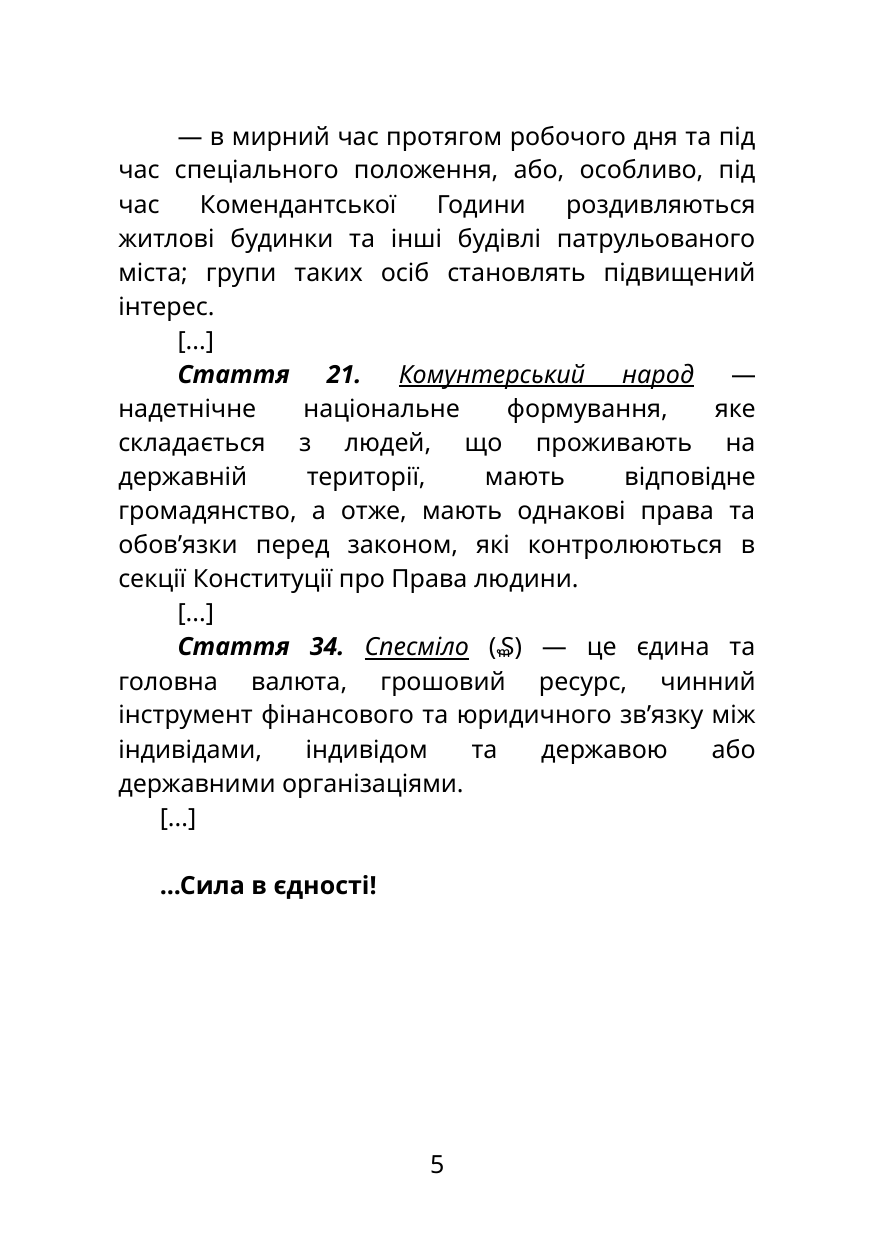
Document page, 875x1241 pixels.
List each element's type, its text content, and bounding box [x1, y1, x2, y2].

text — в мирний час протягом робочого дня та під час спеціального положення, або, особливо, під час Комендантської Години роздивляються житлові будинки та інші будівлі патрульованого міста; групи таких осіб становлять підвищений інтерес. [118, 118, 756, 322]
text Стаття 34. Спесміло (₷) — це єдина та головна валюта, грошовий ресурс, чинний інструмент фінансового та юридичного зв’язку між індивідами, індивідом та державою або державними організаціями. [118, 629, 756, 799]
text ...Сила в єдності! [118, 867, 756, 902]
text [...] [118, 799, 756, 833]
text [...] [118, 322, 756, 357]
text [...] [118, 595, 756, 629]
text Стаття 21. Комунтерський народ — надетнічне національне формування, яке складається з людей, що проживають на державній території, мають відповідне громадянство, а отже, мають однакові права та обов’язки перед законом, які контролюються в секції Конституції про Права людини. [118, 357, 756, 595]
